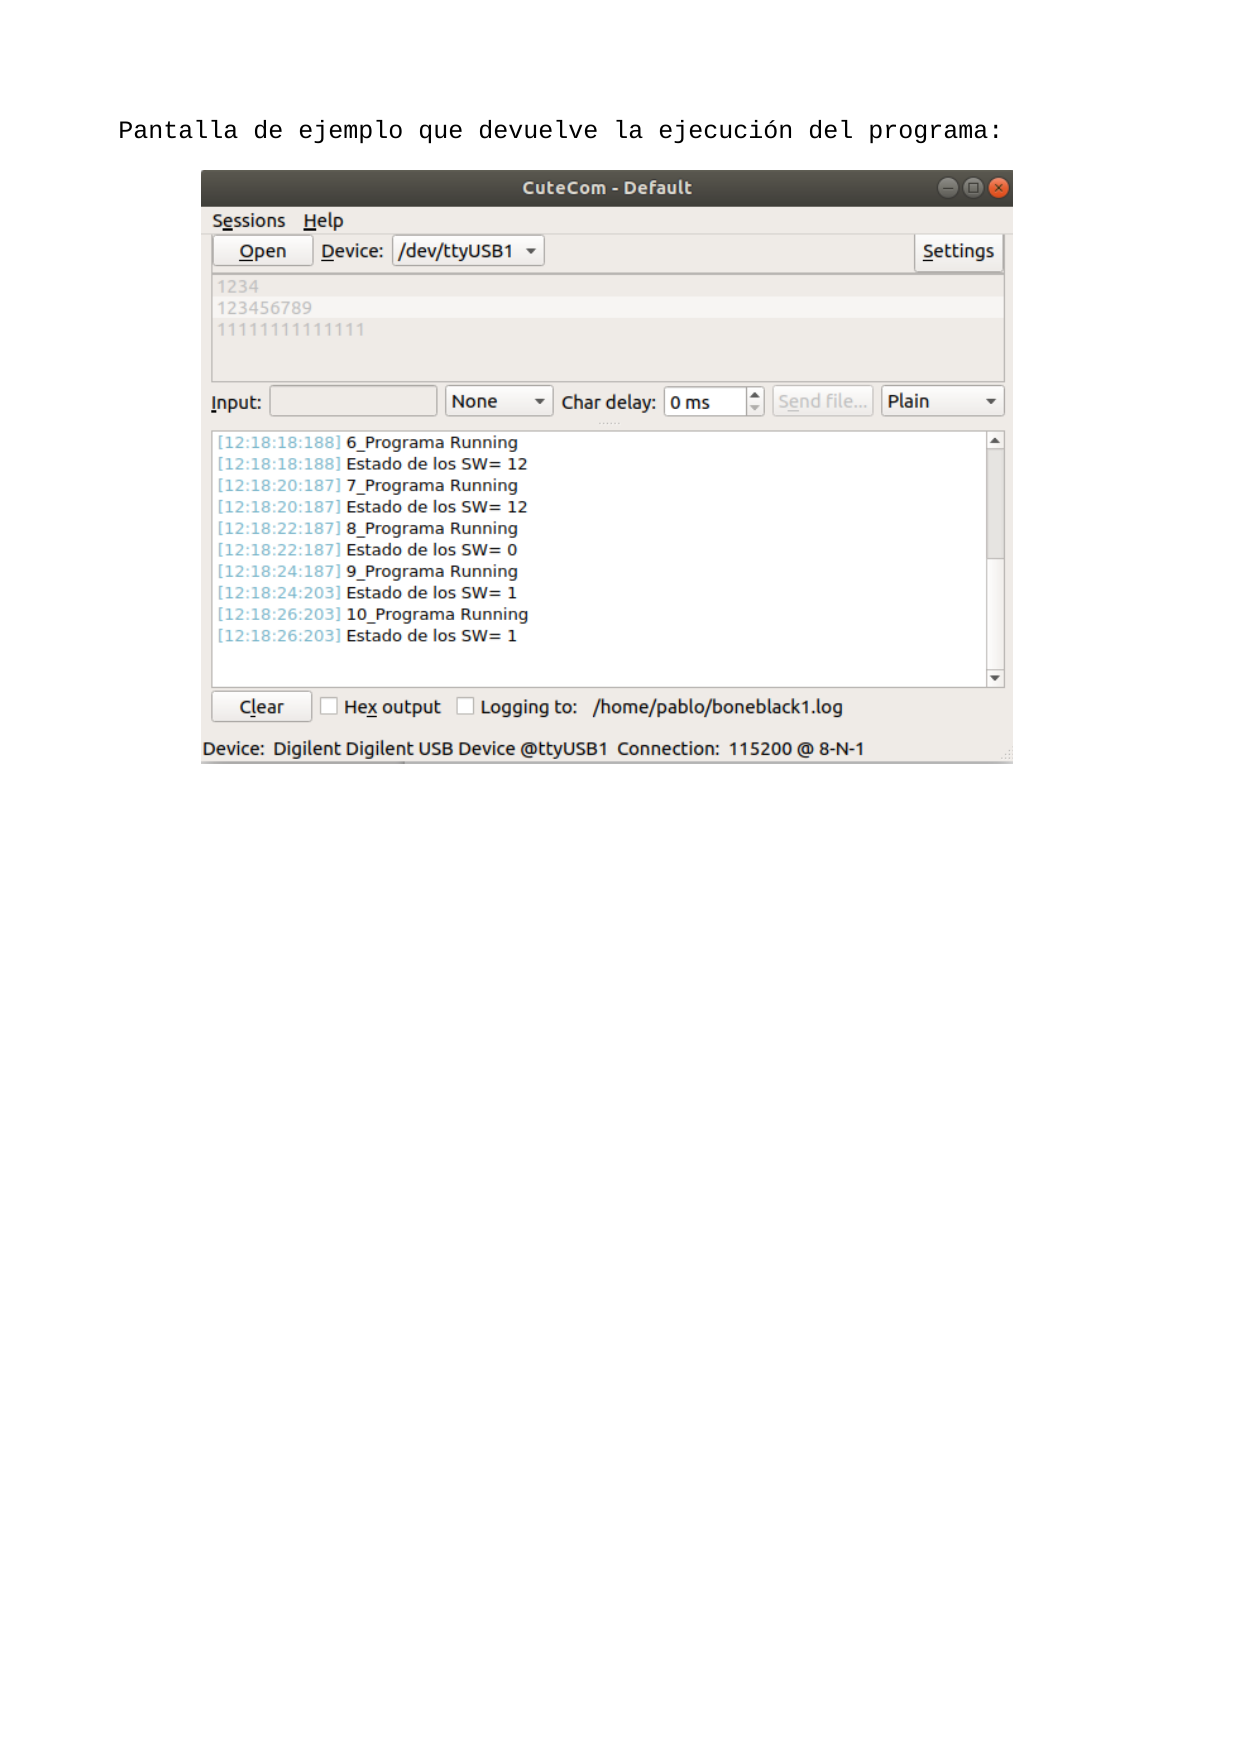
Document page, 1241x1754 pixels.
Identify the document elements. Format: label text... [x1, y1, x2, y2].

text Pantalla de ejemplo que devuelve la ejecución del programa: [118, 118, 1122, 146]
picture [201, 170, 1013, 764]
